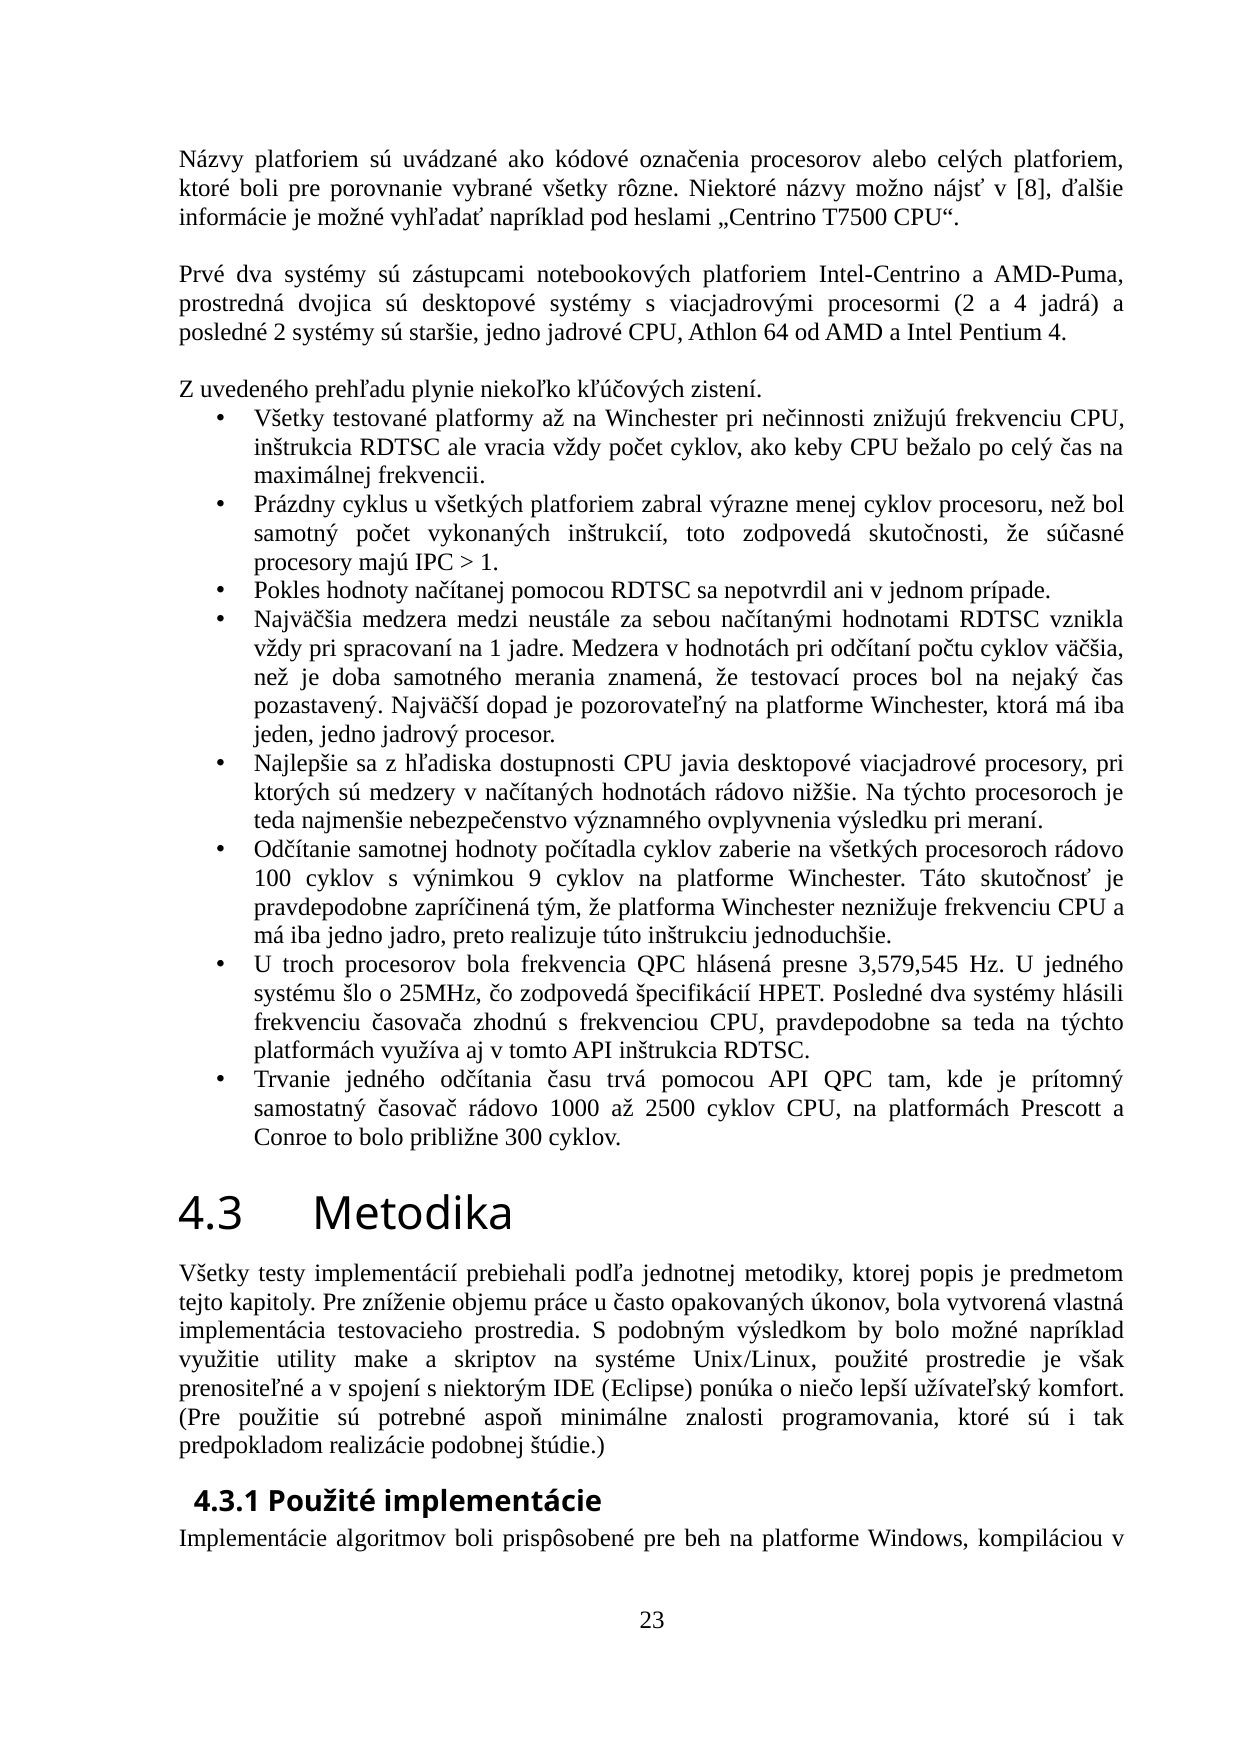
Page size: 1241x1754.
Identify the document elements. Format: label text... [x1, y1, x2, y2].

subtitle Metodika [178, 1181, 1125, 1243]
list Najväčšia medzera medzi neustále za sebou načítanými hodnotami RDTSC vznikla vždy pri spracovaní na 1 jadre. Medzera v hodnotách pri odčítaní počtu cyklov väčšia, než je doba samotného merania znamená, že testovací proces bol na nejaký čas pozastavený. Najväčší dopad je pozorovateľný na platforme Winchester, ktorá má iba jeden, jedno jadrový procesor. [216, 604, 1125, 748]
subtitle Použité implementácie [193, 1481, 1125, 1520]
text Prvé dva systémy sú zástupcami notebookových platforiem Intel-Centrino a AMD-Puma, prostredná dvojica sú desktopové systémy s viacjadrovými procesormi (2 a 4 jadrá) a posledné 2 systémy sú staršie, jedno jadrové CPU, Athlon 64 od AMD a Intel Pentium 4. [178, 259, 1125, 346]
list Všetky testované platformy až na Winchester pri nečinnosti znižujú frekvenciu CPU, inštrukcia RDTSC ale vracia vždy počet cyklov, ako keby CPU bežalo po celý čas na maximálnej frekvencii. [216, 403, 1125, 489]
list Najlepšie sa z hľadiska dostupnosti CPU javia desktopové viacjadrové procesory, pri ktorých sú medzery v načítaných hodnotách rádovo nižšie. Na týchto procesoroch je teda najmenšie nebezpečenstvo významného ovplyvnenia výsledku pri meraní. [216, 748, 1125, 834]
list Pokles hodnoty načítanej pomocou RDTSC sa nepotvrdil ani v jednom prípade. [216, 576, 1125, 604]
list Trvanie jedného odčítania času trvá pomocou API QPC tam, kde je prítomný samostatný časovač rádovo 1000 až 2500 cyklov CPU, na platformách Prescott a Conroe to bolo približne 300 cyklov. [216, 1064, 1125, 1151]
list Odčítanie samotnej hodnoty počítadla cyklov zaberie na všetkých procesoroch rádovo 100 cyklov s výnimkou 9 cyklov na platforme Winchester. Táto skutočnosť je pravdepodobne zapríčinená tým, že platforma Winchester neznižuje frekvenciu CPU a má iba jedno jadro, preto realizuje túto inštrukciu jednoduchšie. [216, 834, 1125, 949]
text Implementácie algoritmov boli prispôsobené pre beh na platforme Windows, kompiláciou v [178, 1523, 1125, 1552]
text Všetky testy implementácií prebiehali podľa jednotnej metodiky, ktorej popis je predmetom tejto kapitoly. Pre zníženie objemu práce u často opakovaných úkonov, bola vytvorená vlastná implementácia testovacieho prostredia. S podobným výsledkom by bolo možné napríklad využitie utility make a skriptov na systéme Unix/Linux, použité prostredie je však prenositeľné a v spojení s niektorým IDE (Eclipse) ponúka o niečo lepší užívateľský komfort. (Pre použitie sú potrebné aspoň minimálne znalosti programovania, ktoré sú i tak predpokladom realizácie podobnej štúdie.) [178, 1258, 1125, 1459]
text Názvy platforiem sú uvádzané ako kódové označenia procesorov alebo celých platforiem, ktoré boli pre porovnanie vybrané všetky rôzne. Niektoré názvy možno nájsť v [8], ďalšie informácie je možné vyhľadať napríklad pod heslami „Centrino T7500 CPU“. [178, 144, 1125, 231]
text Z uvedeného prehľadu plynie niekoľko kľúčových zistení. [178, 374, 1125, 403]
list Prázdny cyklus u všetkých platforiem zabral výrazne menej cyklov procesoru, než bol samotný počet vykonaných inštrukcií, toto zodpovedá skutočnosti, že súčasné procesory majú IPC > 1. [216, 489, 1125, 576]
list U troch procesorov bola frekvencia QPC hlásená presne 3,579,545 Hz. U jedného systému šlo o 25MHz, čo zodpovedá špecifikácií HPET. Posledné dva systémy hlásili frekvenciu časovača zhodnú s frekvenciou CPU, pravdepodobne sa teda na týchto platformách využíva aj v tomto API inštrukcia RDTSC. [216, 949, 1125, 1064]
